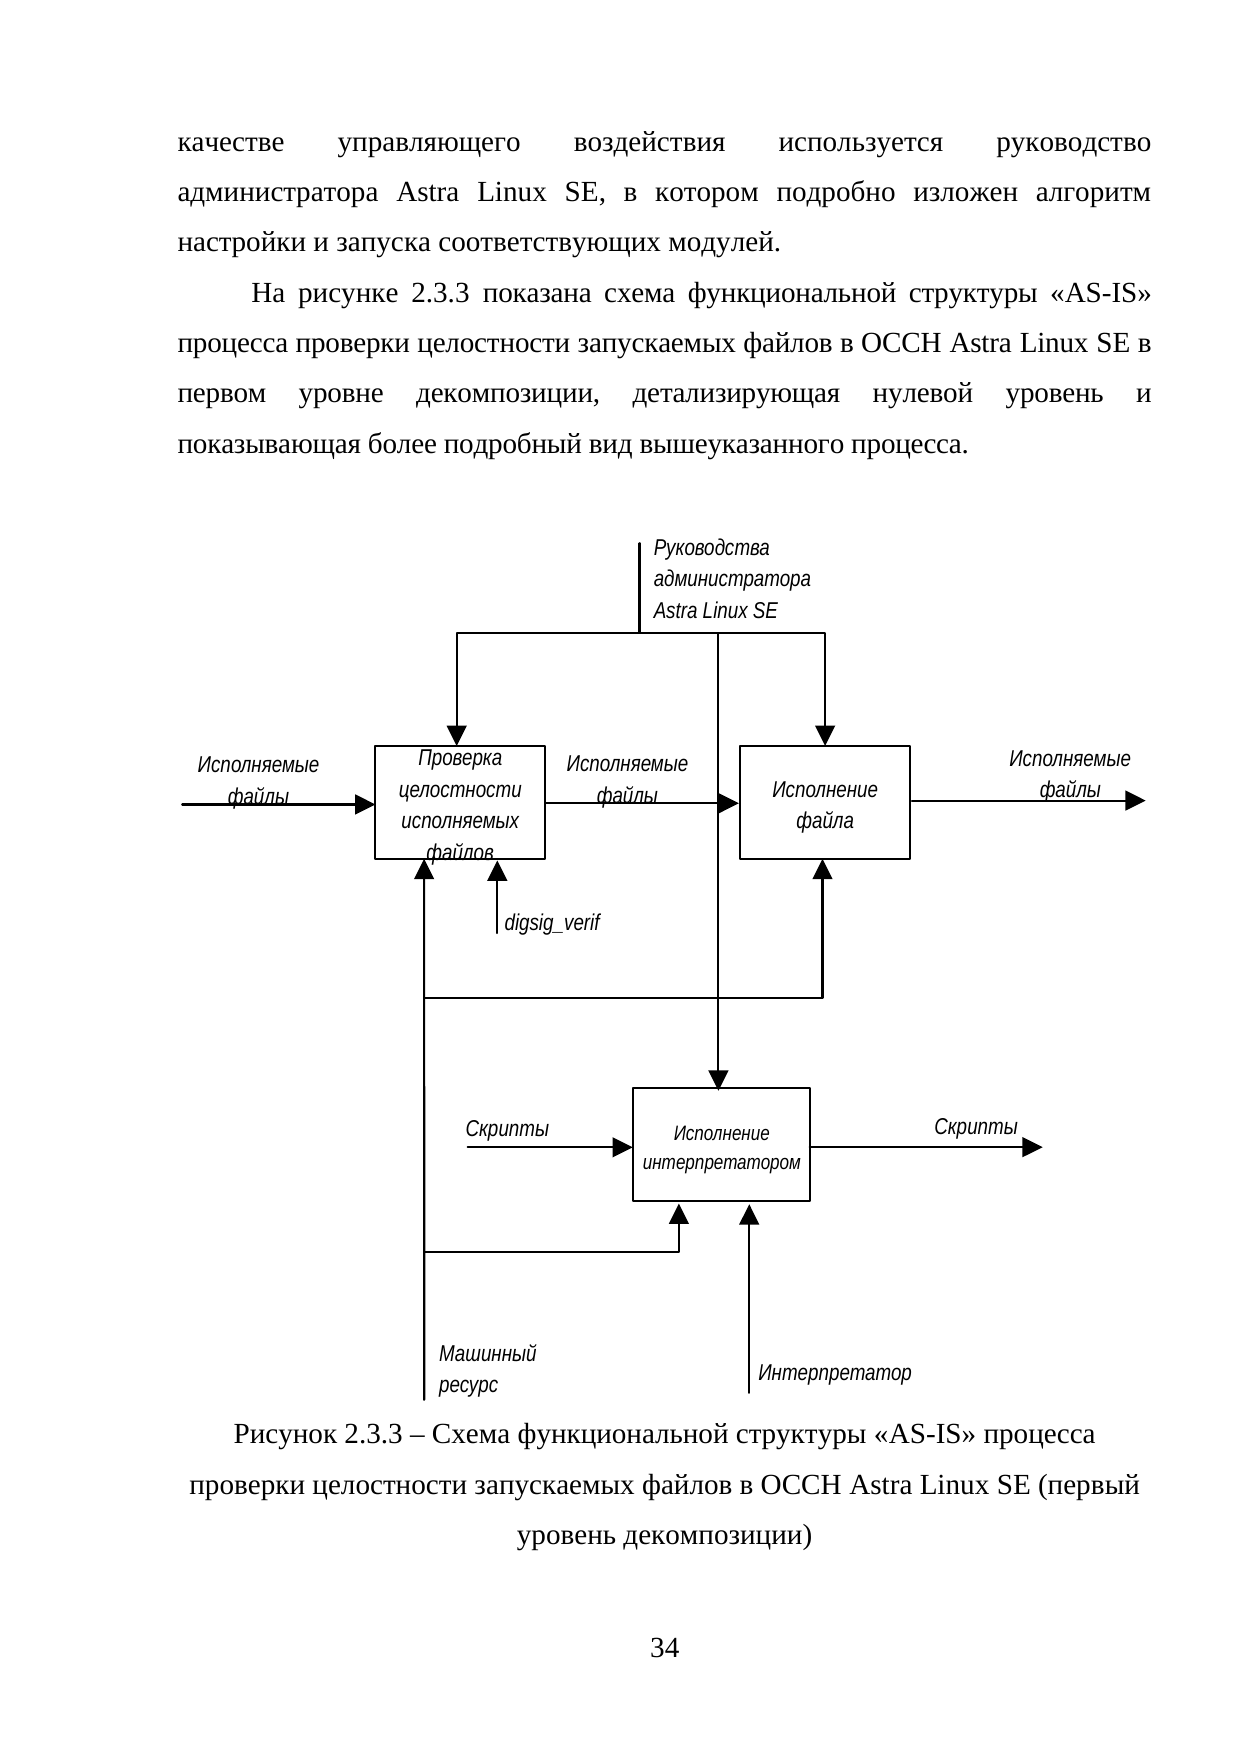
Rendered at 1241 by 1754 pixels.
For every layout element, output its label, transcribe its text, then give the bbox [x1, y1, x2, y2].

text качестве управляющего воздействия используется руководство администратора Astra Linux SE, в котором подробно изложен алгоритм настройки и запуска соответствующих модулей. [177, 124, 1152, 258]
text Рисунок 2.3.3 – Схема функциональной структуры «AS-IS» процесса проверки целостности запускаемых файлов в ОССН Astra Linux SE (первый уровень декомпозиции) [177, 1417, 1152, 1551]
text На рисунке 2.3.3 показана схема функциональной структуры «AS-IS» процесса проверки целостности запускаемых файлов в ОССН Astra Linux SE в первом уровне декомпозиции, детализирующая нулевой уровень и показывающая более подробный вид вышеуказанного процесса. [177, 275, 1152, 459]
